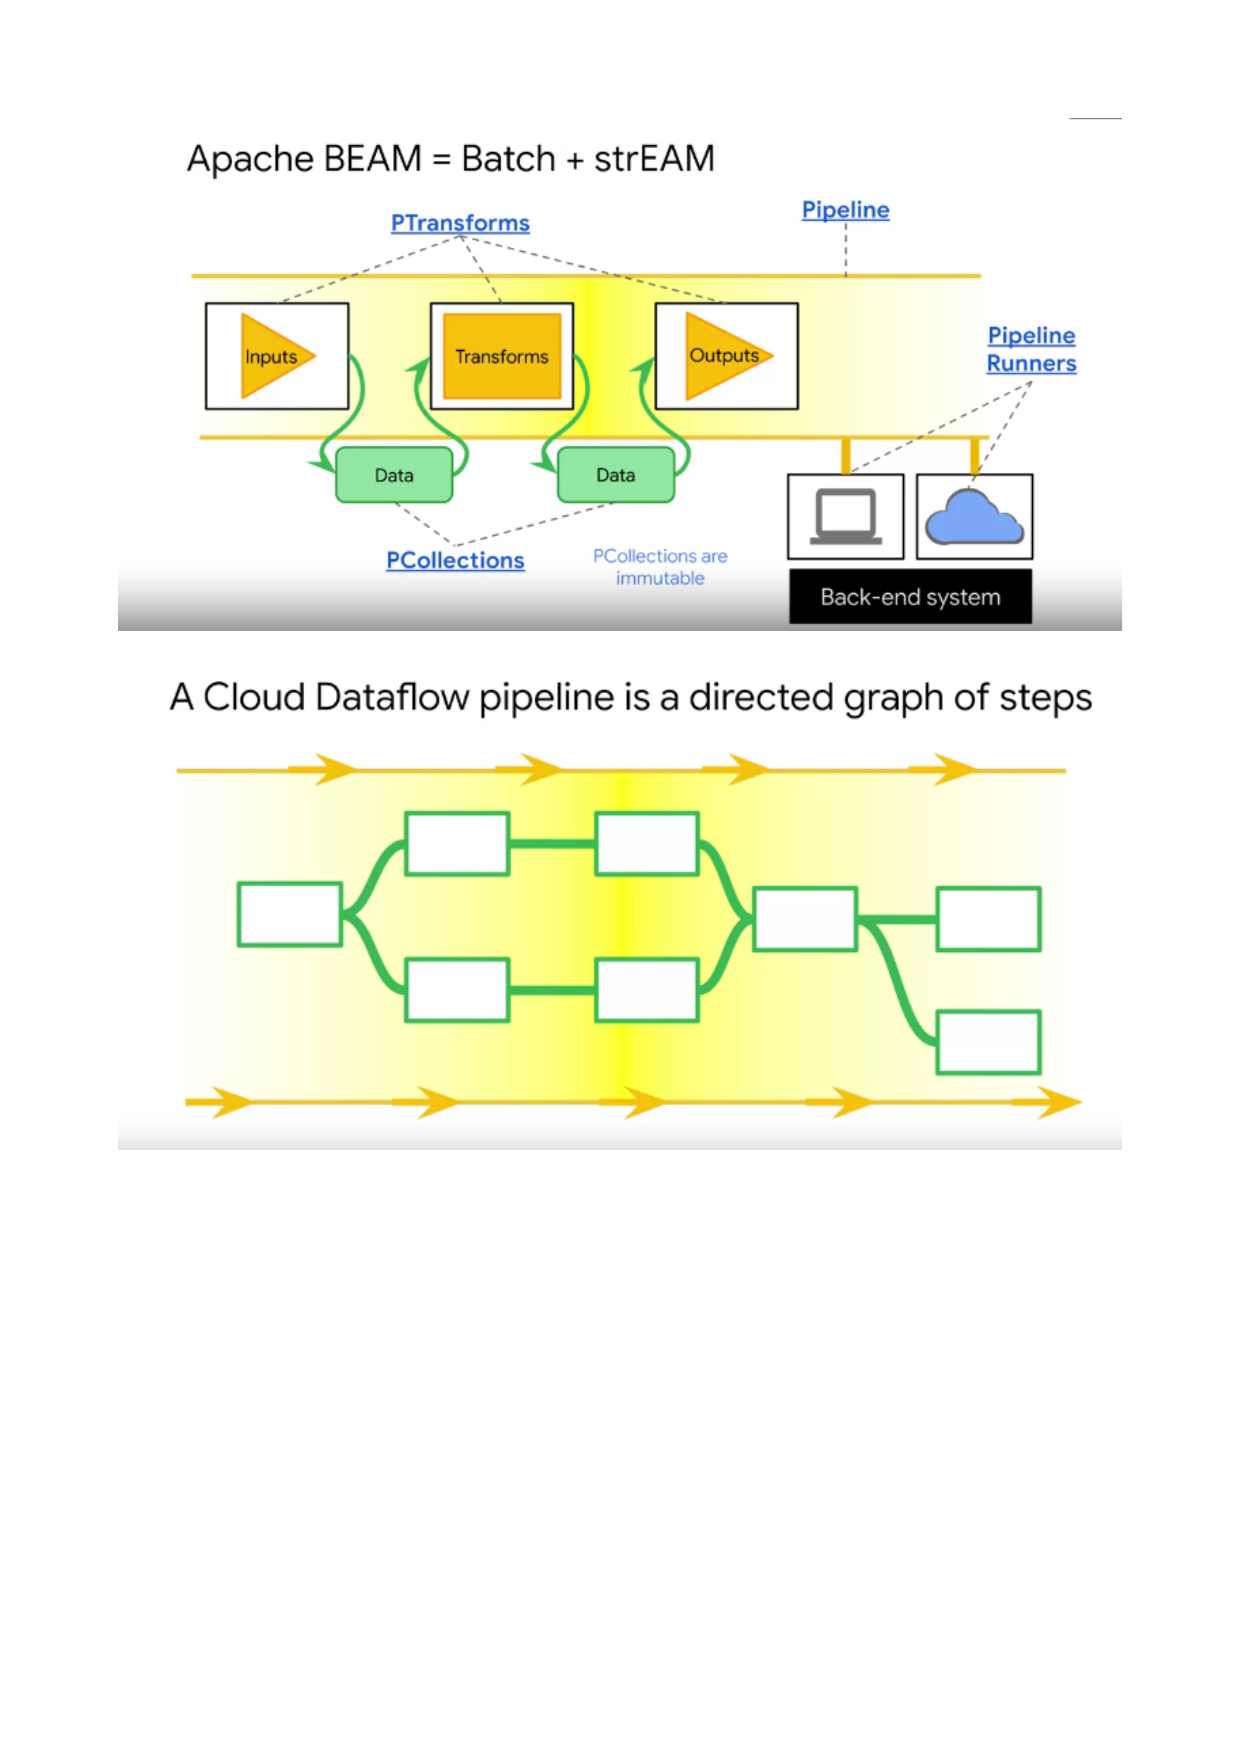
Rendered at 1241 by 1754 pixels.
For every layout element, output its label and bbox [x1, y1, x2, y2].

picture [118, 118, 1123, 631]
picture [118, 659, 1123, 1150]
